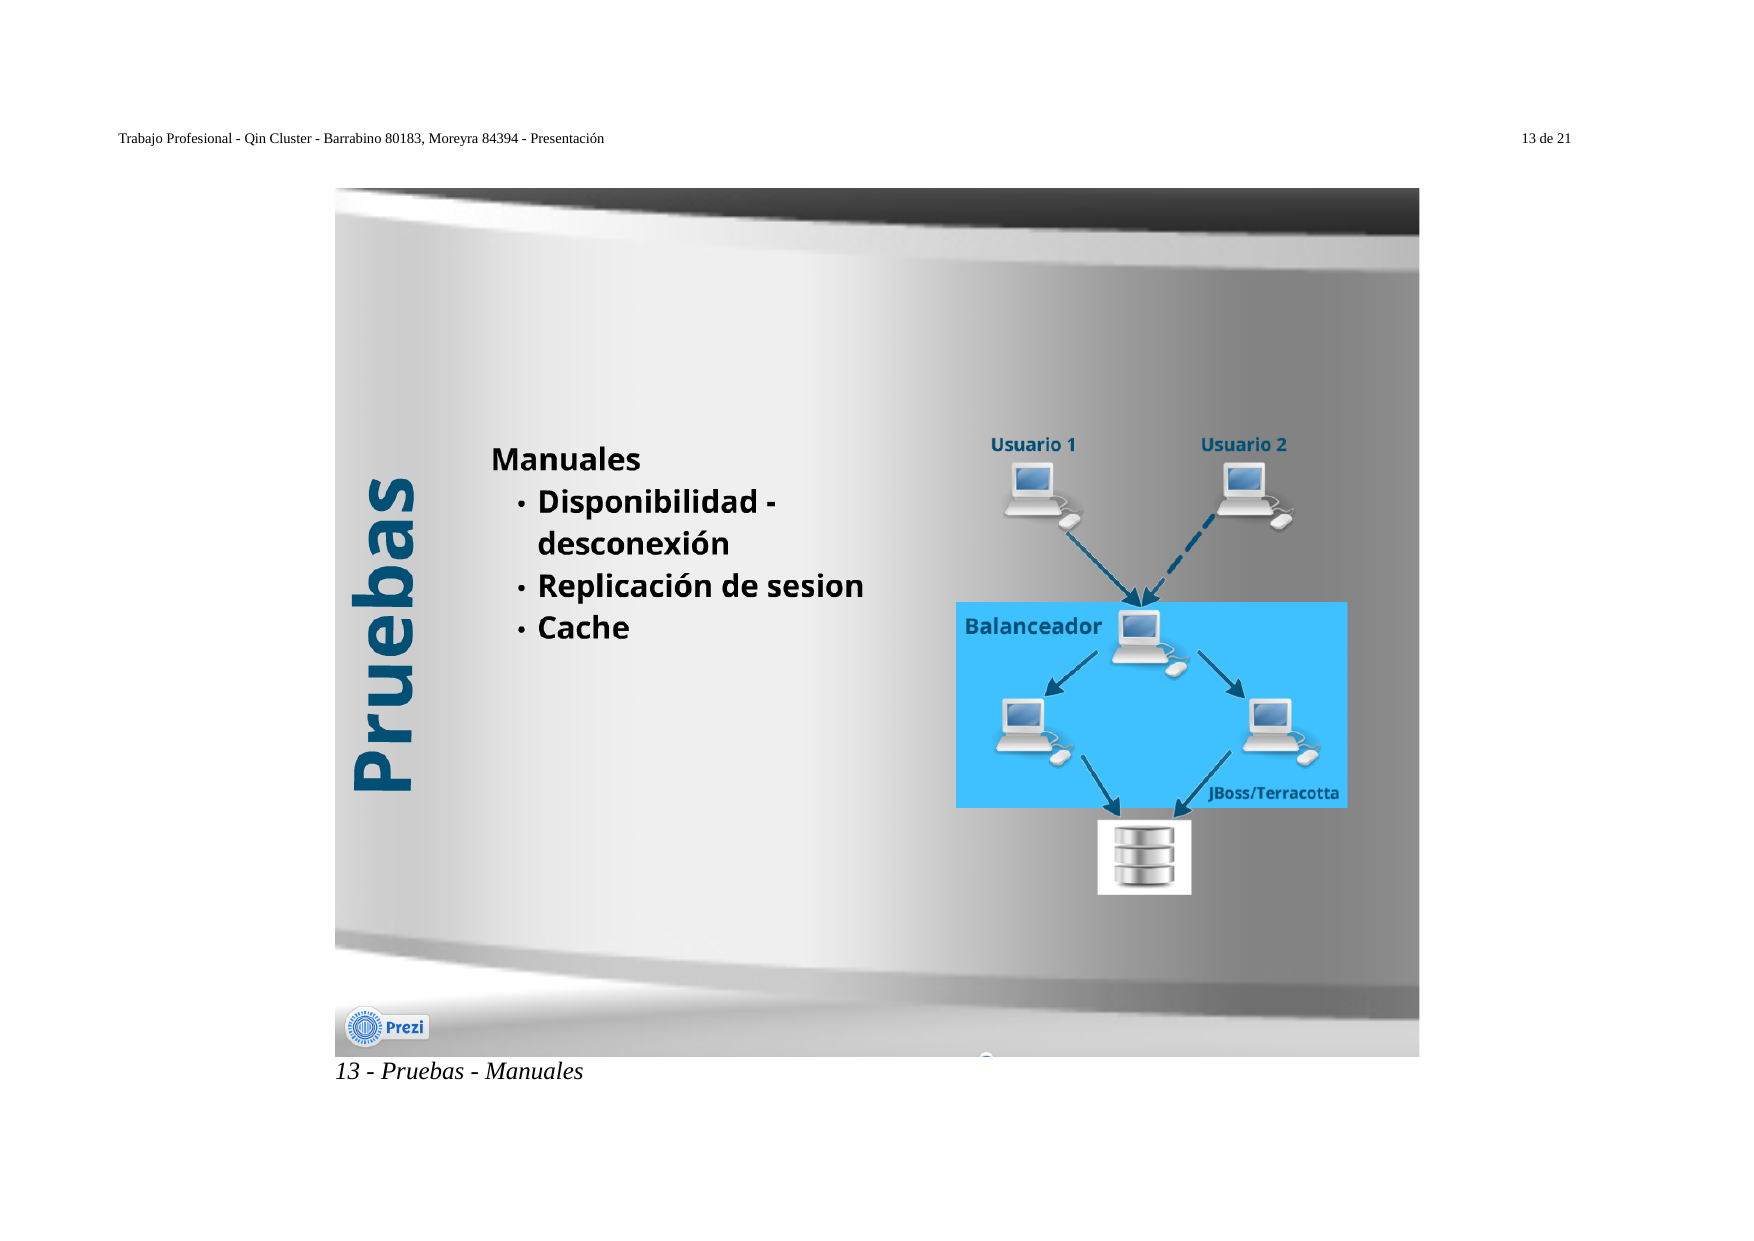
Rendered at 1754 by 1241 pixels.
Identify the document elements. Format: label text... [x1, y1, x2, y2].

picture [335, 188, 1420, 1057]
text 13 - Pruebas - Manuales [335, 1057, 1419, 1085]
